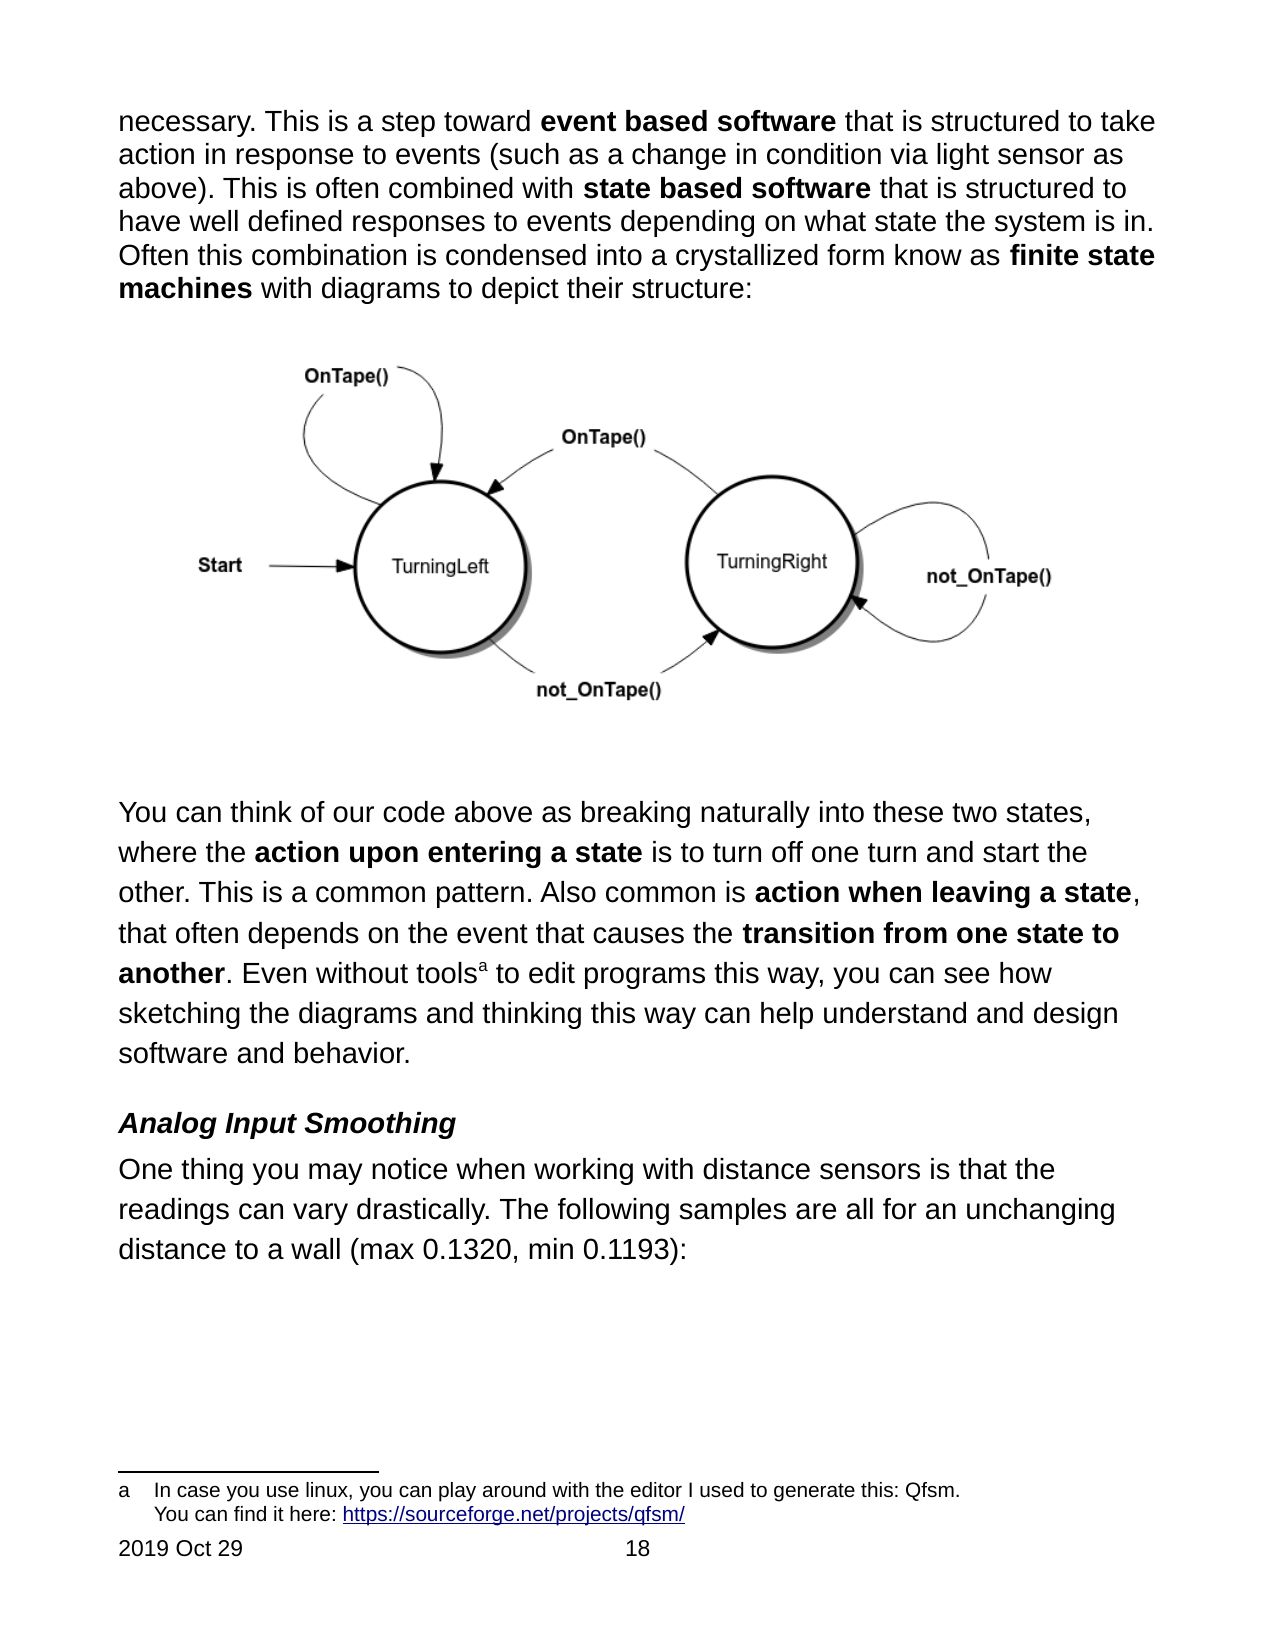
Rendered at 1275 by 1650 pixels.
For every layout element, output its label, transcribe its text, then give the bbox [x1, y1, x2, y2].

text In case you use linux, you can play around with the editor I used to generate this: Qfsm. You can find it here: https://sourceforge.net/projects/qfsm/ [118, 1478, 1157, 1526]
text necessary. This is a step toward event based software that is structured to take action in response to events (such as a change in condition via light sensor as above). This is often combined with state based software that is structured to have well defined responses to events depending on what state the system is in. Often this combination is condensed into a crystallized form know as finite state machines with diagrams to depict their structure: [118, 103, 1157, 305]
text You can think of our code above as breaking naturally into these two states, where the action upon entering a state is to turn off one turn and start the other. This is a common pattern. Also common is action when leaving a state, that often depends on the event that causes the transition from one state to another. Even without tools to edit programs this way, you can see how sketching the diagrams and thinking this way can help understand and design software and behavior. [118, 795, 1157, 1070]
text One thing you may notice when working with distance sensors is that the readings can vary drastically. The following samples are all for an unchanging distance to a wall (max 0.1320, min 0.1193): [118, 1152, 1157, 1266]
picture [187, 356, 1088, 732]
subtitle Analog Input Smoothing [118, 1106, 1157, 1139]
